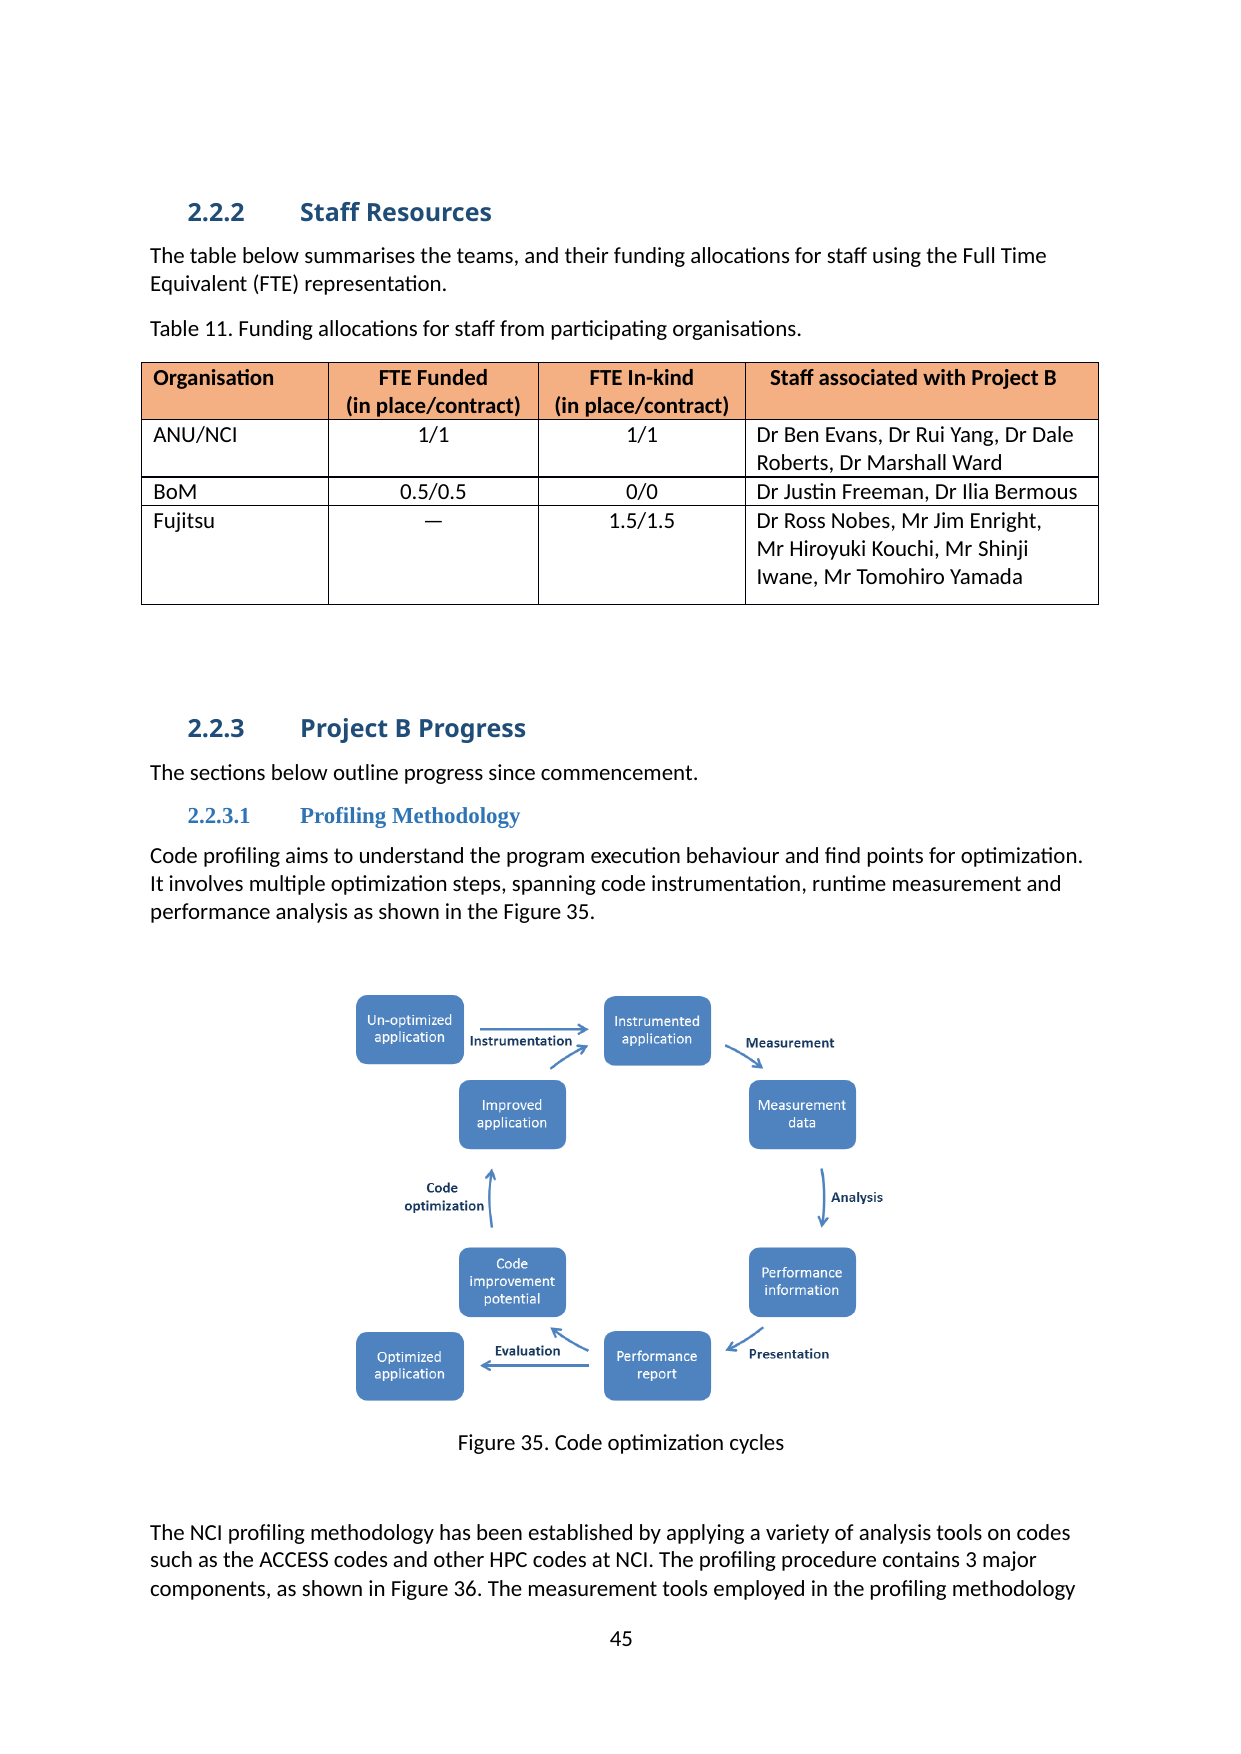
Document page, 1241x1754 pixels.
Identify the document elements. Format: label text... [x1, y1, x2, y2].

table_cell — [329, 506, 538, 604]
table_header FTE Funded (in place/contract) [329, 363, 538, 419]
table_cell 1/1 [329, 420, 538, 476]
subtitle Profiling Methodology [187, 802, 1080, 829]
table_cell 1.5/1.5 [539, 506, 745, 604]
table_cell Dr Ross Nobes, Mr Jim Enright, Mr Hiroyuki Kouchi, Mr Shinji Iwane, Mr Tomohiro Yamada [746, 506, 1098, 604]
table_cell 1/1 [539, 420, 745, 476]
table_cell 0/0 [539, 478, 745, 505]
table_cell ANU/NCI [142, 420, 328, 476]
subtitle Staff Resources [187, 195, 1092, 229]
text The table below summarises the teams, and their funding allocations for staff using the Full Time Equivalent (FTE) representation. [150, 241, 1092, 297]
text The sections below outline progress since commencement. [150, 758, 1092, 786]
text Table 11. Funding allocations for staff from participating organisations. [150, 314, 1092, 342]
table_cell Dr Justin Freeman, Dr Ilia Bermous [746, 478, 1098, 505]
table_header Organisation [142, 363, 328, 419]
text Figure 35. Code optimization cycles [150, 1428, 1092, 1456]
table_cell Fujitsu [142, 506, 328, 604]
table_header FTE In-kind (in place/contract) [539, 363, 745, 419]
picture [321, 986, 921, 1412]
table_header Staff associated with Project B [746, 363, 1098, 419]
text Code profiling aims to understand the program execution behaviour and find points for optimization. It involves multiple optimization steps, spanning code instrumentation, runtime measurement and performance analysis as shown in the Figure 35. [150, 841, 1092, 925]
table_cell Dr Ben Evans, Dr Rui Yang, Dr Dale Roberts, Dr Marshall Ward [746, 420, 1098, 476]
table_cell BoM [142, 478, 328, 505]
table_cell 0.5/0.5 [329, 478, 538, 505]
text The NCI profiling methodology has been established by applying a variety of analysis tools on codes such as the ACCESS codes and other HPC codes at NCI. The profiling procedure contains 3 major components, as shown in Figure 36. The measurement tools employed in the profiling methodology [150, 1518, 1092, 1602]
subtitle Project B Progress [187, 711, 1092, 745]
